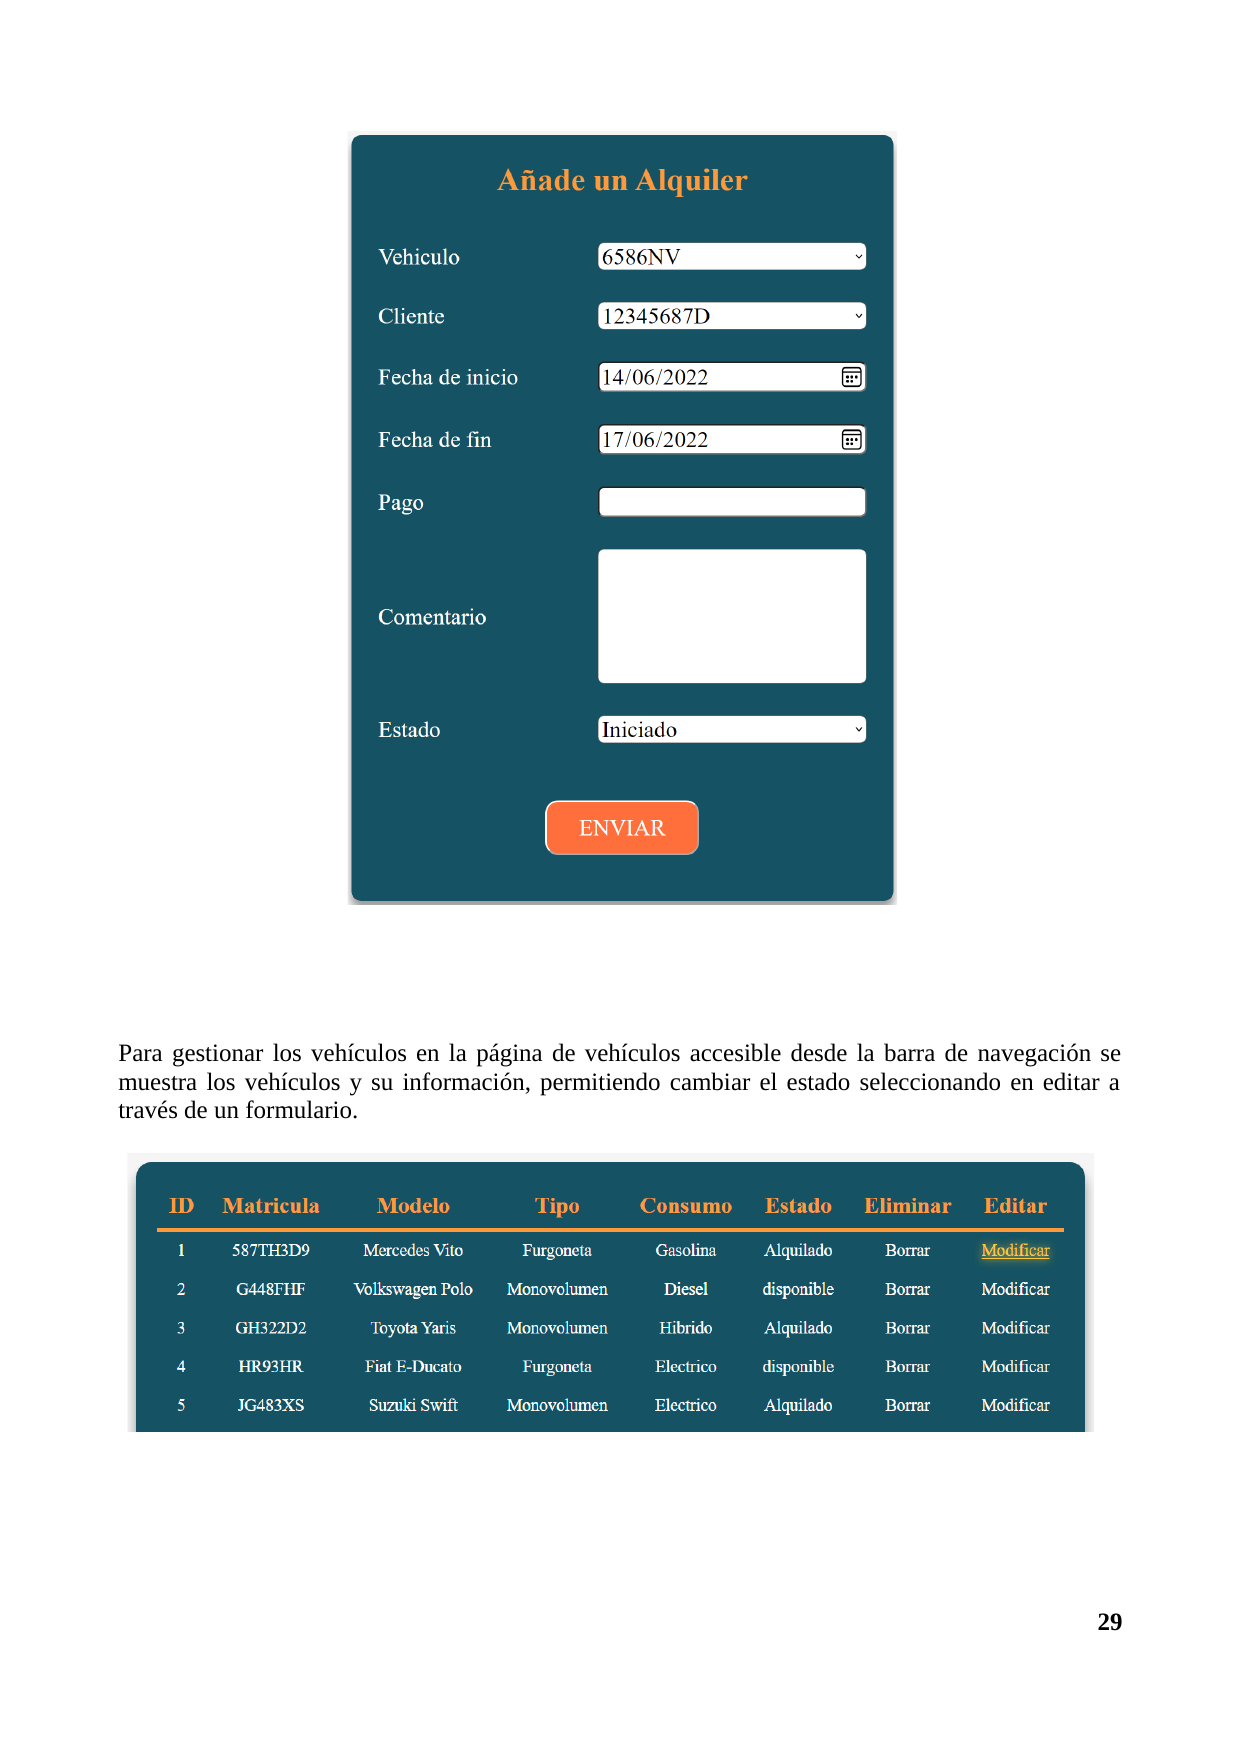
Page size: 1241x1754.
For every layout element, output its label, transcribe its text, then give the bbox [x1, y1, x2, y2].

picture [127, 1153, 1095, 1432]
text Para gestionar los vehículos en la página de vehículos accesible desde la barra de navegación se muestra los vehículos y su información, permitiendo cambiar el estado seleccionando en editar a través de un formulario. [118, 1038, 1122, 1124]
picture [347, 131, 898, 905]
